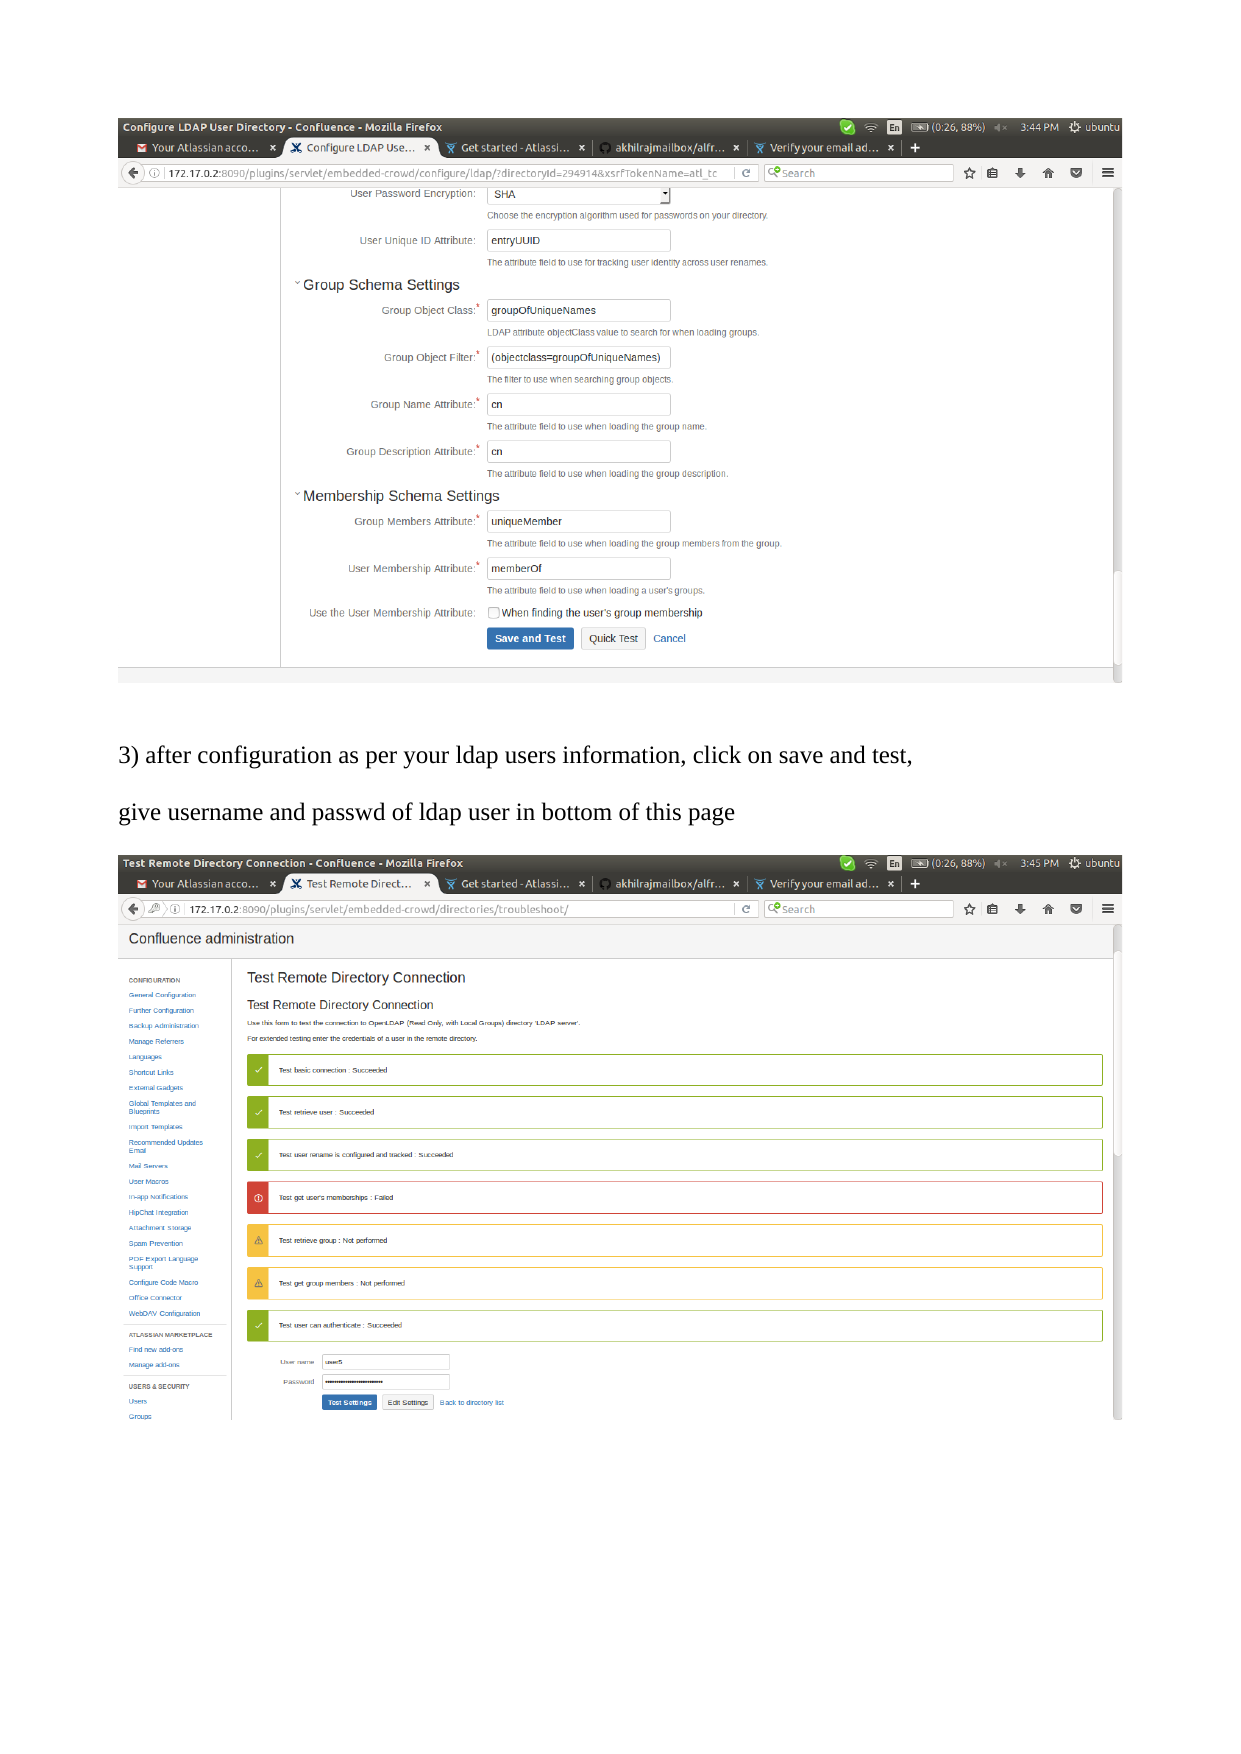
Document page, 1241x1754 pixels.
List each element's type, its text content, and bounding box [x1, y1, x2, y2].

text 3) after configuration as per your ldap users information, click on save and test, [118, 740, 1122, 769]
picture [118, 855, 1123, 1420]
picture [118, 118, 1123, 683]
text give username and passwd of ldap user in bottom of this page [118, 797, 1122, 826]
